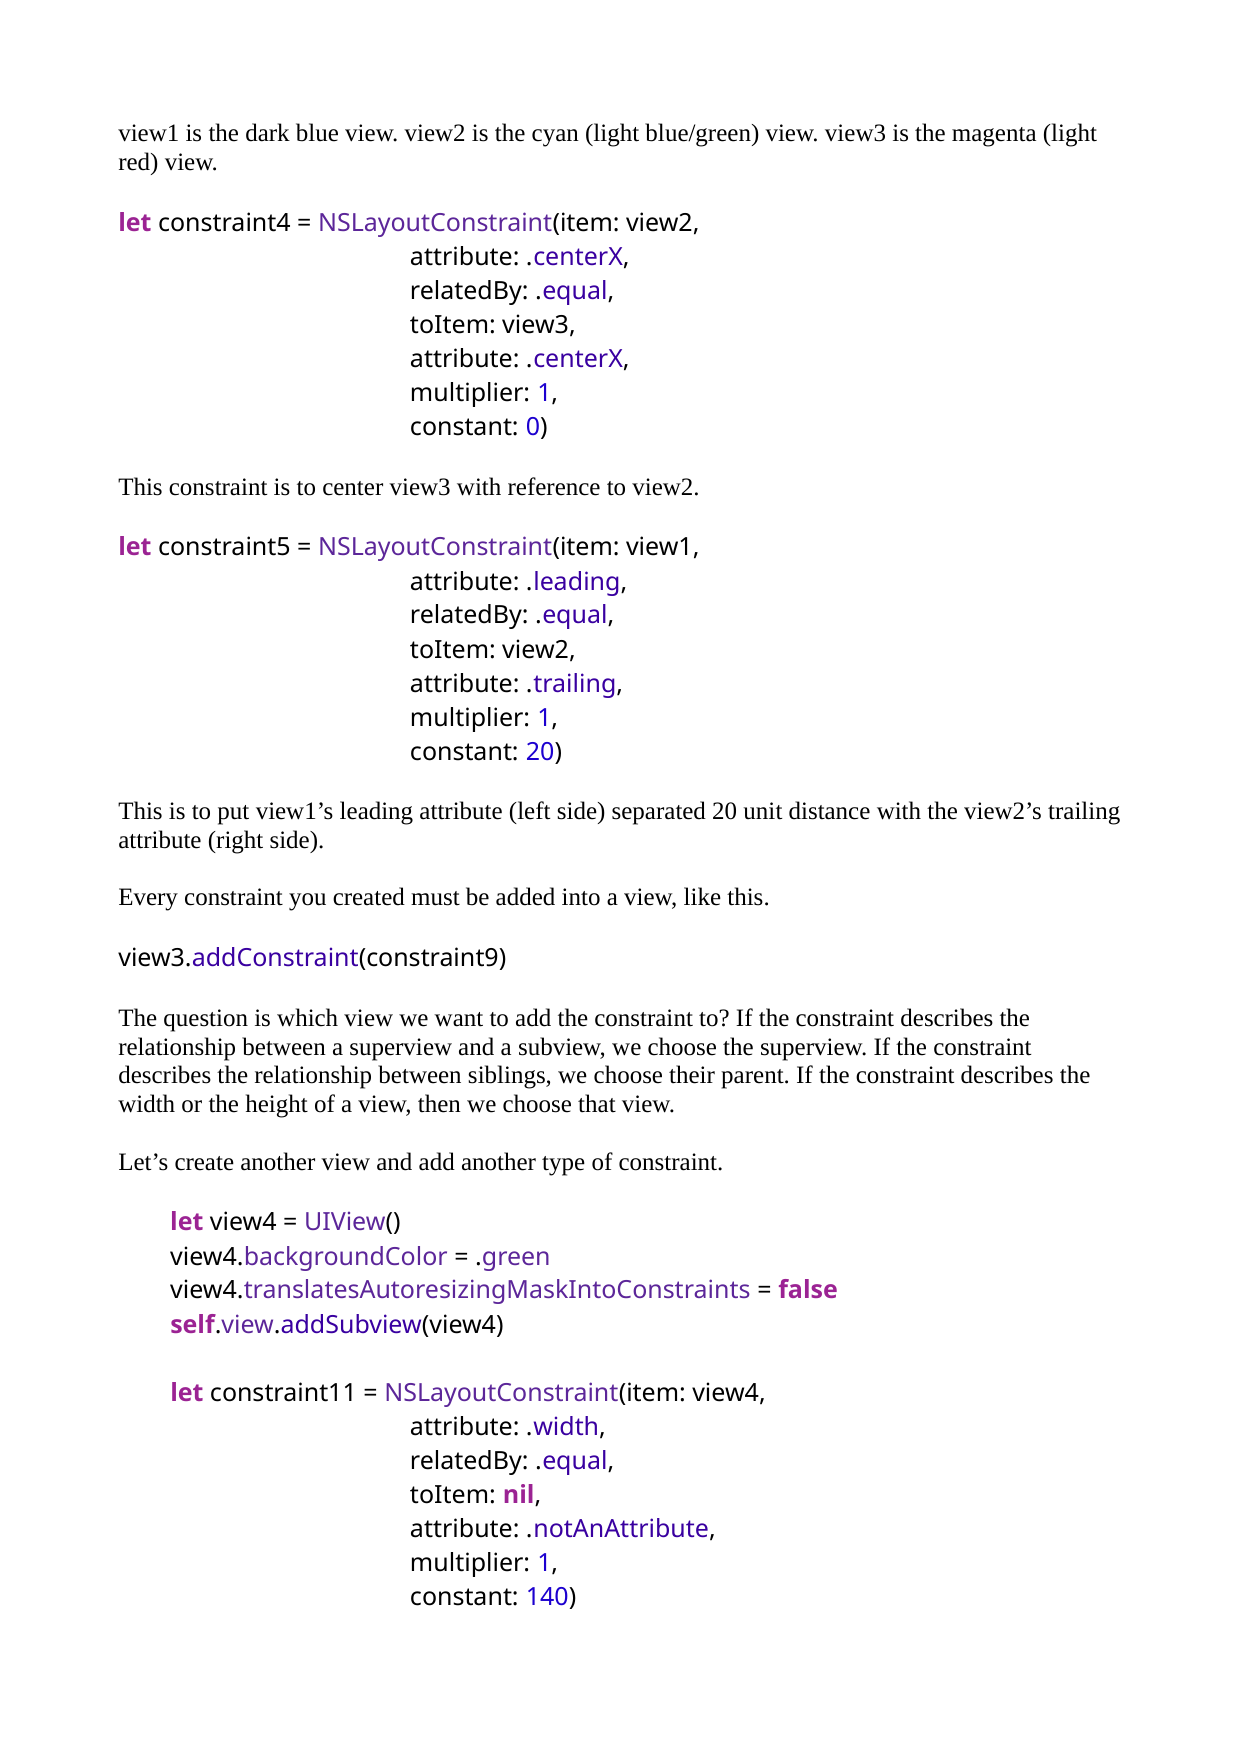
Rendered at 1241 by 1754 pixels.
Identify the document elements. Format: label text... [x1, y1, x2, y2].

text view1 is the dark blue view. view2 is the cyan (light blue/green) view. view3 is the magenta (light red) view. [118, 118, 1122, 176]
text let view4 = UIView() [118, 1204, 1122, 1238]
text view4.translatesAutoresizingMaskIntoConstraints = false [118, 1272, 1122, 1306]
text let constraint11 = NSLayoutConstraint(item: view4, [118, 1374, 1122, 1408]
text attribute: .trailing, [118, 665, 1122, 699]
text multiplier: 1, [118, 375, 1122, 409]
text self.view.addSubview(view4) [118, 1306, 1122, 1340]
text toItem: view3, [118, 307, 1122, 341]
text view4.backgroundColor = .green [118, 1238, 1122, 1272]
text attribute: .centerX, [118, 341, 1122, 375]
text relatedBy: .equal, [118, 272, 1122, 307]
text toItem: nil, [118, 1477, 1122, 1511]
text attribute: .leading, [118, 563, 1122, 597]
text This constraint is to center view3 with reference to view2. [118, 472, 1122, 500]
text multiplier: 1, [118, 1545, 1122, 1579]
text relatedBy: .equal, [118, 597, 1122, 631]
text The question is which view we want to add the constraint to? If the constraint describes the relationship between a superview and a subview, we choose the superview. If the constraint describes the relationship between siblings, we choose their parent. If the constraint describes the width or the height of a view, then we choose that view. [118, 1003, 1122, 1118]
text attribute: .centerX, [118, 238, 1122, 272]
text let constraint5 = NSLayoutConstraint(item: view1, [118, 529, 1122, 563]
text relatedBy: .equal, [118, 1442, 1122, 1477]
text constant: 20) [118, 733, 1122, 767]
text toItem: view2, [118, 631, 1122, 665]
text multiplier: 1, [118, 699, 1122, 733]
text Let’s create another view and add another type of constraint. [118, 1147, 1122, 1175]
text constant: 0) [118, 409, 1122, 443]
text attribute: .notAnAttribute, [118, 1511, 1122, 1545]
text let constraint4 = NSLayoutConstraint(item: view2, [118, 204, 1122, 238]
text Every constraint you created must be added into a view, like this. [118, 882, 1122, 911]
text This is to put view1’s leading attribute (left side) separated 20 unit distance with the view2’s trailing attribute (right side). [118, 796, 1122, 854]
text attribute: .width, [118, 1408, 1122, 1442]
text constant: 140) [118, 1579, 1122, 1613]
text view3.addConstraint(constraint9) [118, 940, 1122, 974]
